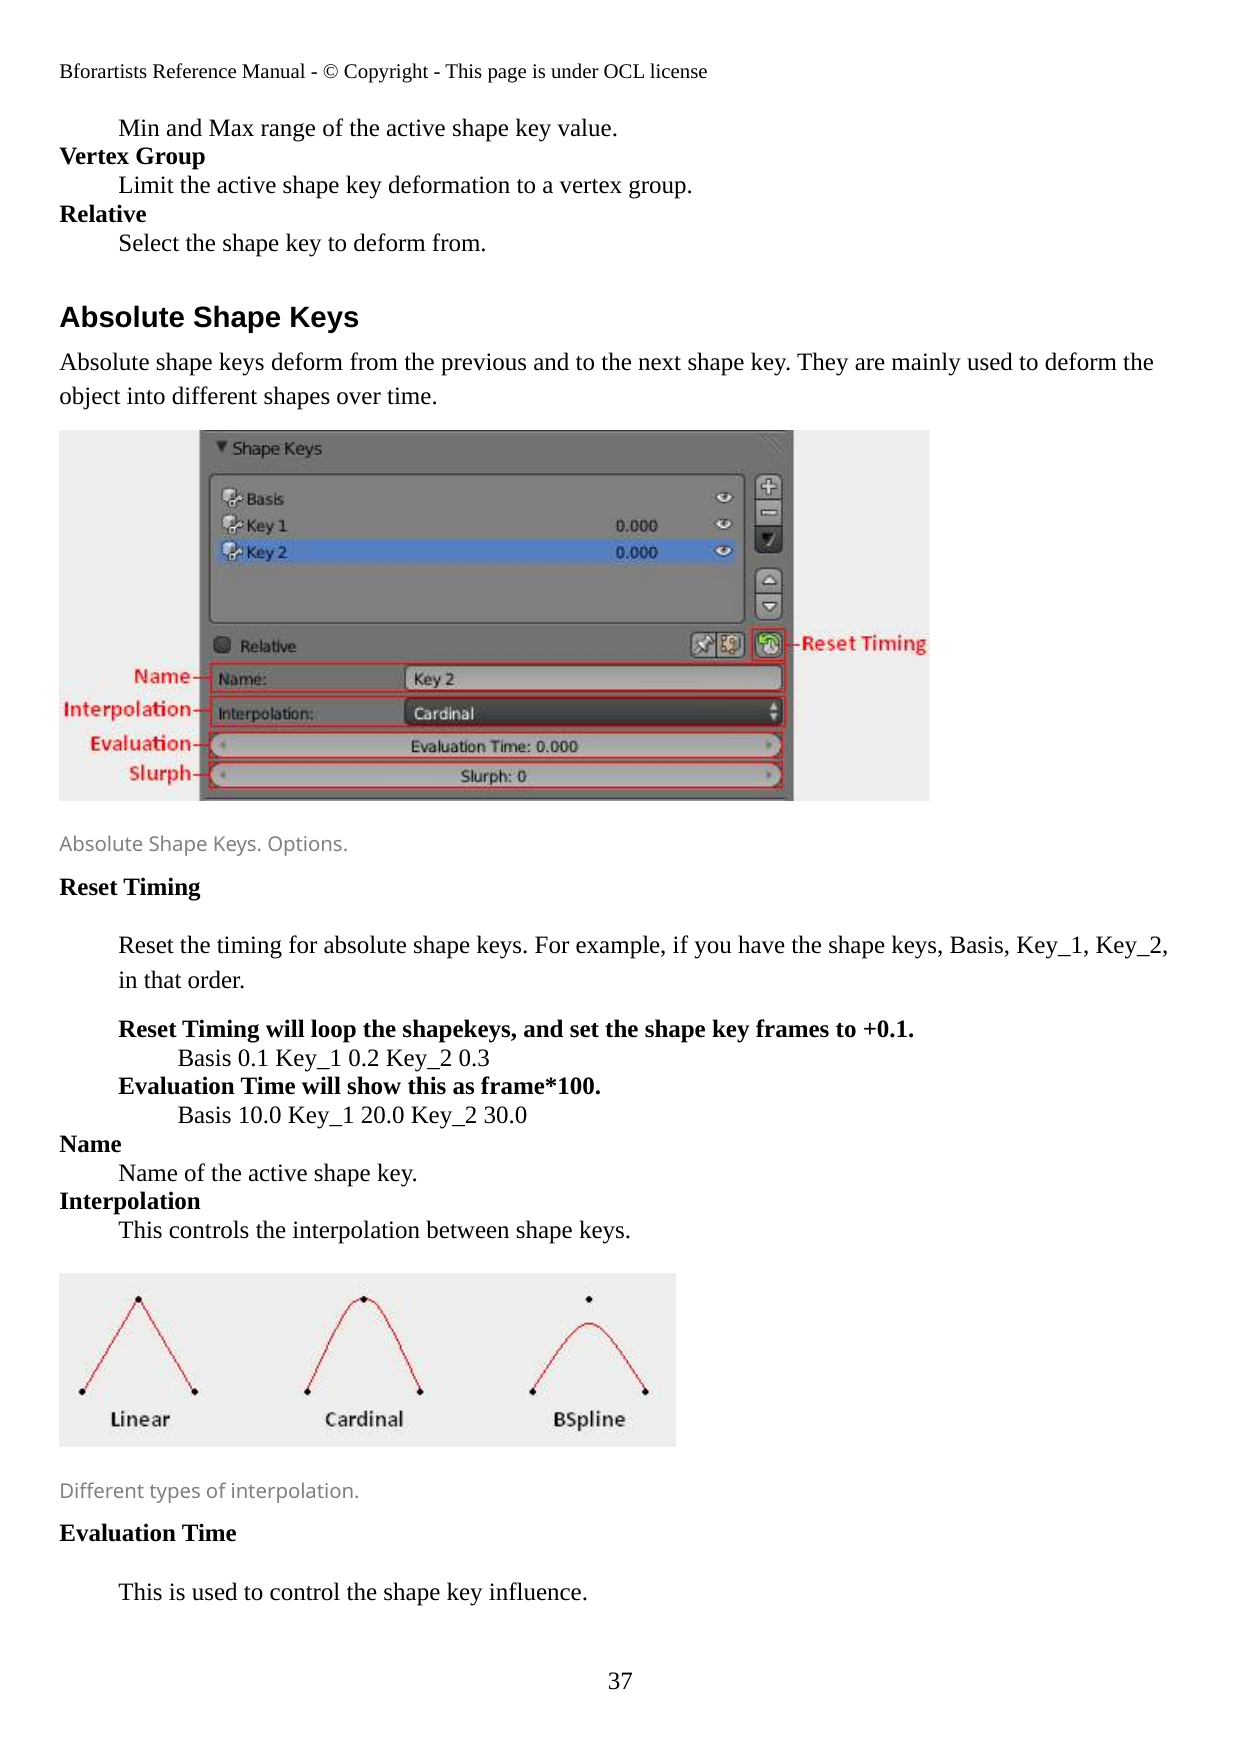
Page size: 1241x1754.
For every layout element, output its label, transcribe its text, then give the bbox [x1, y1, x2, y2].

picture [59, 1273, 677, 1447]
text This is used to control the shape key influence. [118, 1577, 1181, 1606]
text Reset the timing for absolute shape keys. For example, if you have the shape keys, Basis, Key_1, Key_2, in that order. [118, 930, 1181, 993]
subtitle Evaluation Time [59, 1518, 1181, 1547]
list Limit the active shape key deformation to a vertex group. [118, 170, 1181, 199]
subtitle Name [59, 1129, 1181, 1158]
subtitle Absolute Shape Keys [59, 300, 1181, 334]
subtitle Reset Timing will loop the shapekeys, and set the shape key frames to +0.1. [118, 1014, 1181, 1043]
list This controls the interpolation between shape keys. [118, 1215, 1181, 1244]
list Select the shape key to deform from. [118, 228, 1181, 256]
list Min and Max range of the active shape key value. [118, 113, 1181, 141]
text Absolute shape keys deform from the previous and to the next shape key. They are mainly used to deform the object into different shapes over time. [59, 347, 1181, 410]
subtitle Vertex Group [59, 141, 1181, 170]
subtitle Reset Timing [59, 872, 1181, 901]
subtitle Interpolation [59, 1186, 1181, 1215]
list Basis 0.1 Key_1 0.2 Key_2 0.3 [177, 1043, 1181, 1071]
list Name of the active shape key. [118, 1158, 1181, 1186]
subtitle Evaluation Time will show this as frame*100. [118, 1071, 1181, 1100]
text Different types of interpolation. [59, 1473, 1181, 1504]
text Absolute Shape Keys. Options. [59, 826, 1181, 857]
subtitle Relative [59, 199, 1181, 228]
list Basis 10.0 Key_1 20.0 Key_2 30.0 [177, 1100, 1181, 1129]
picture [59, 430, 930, 801]
